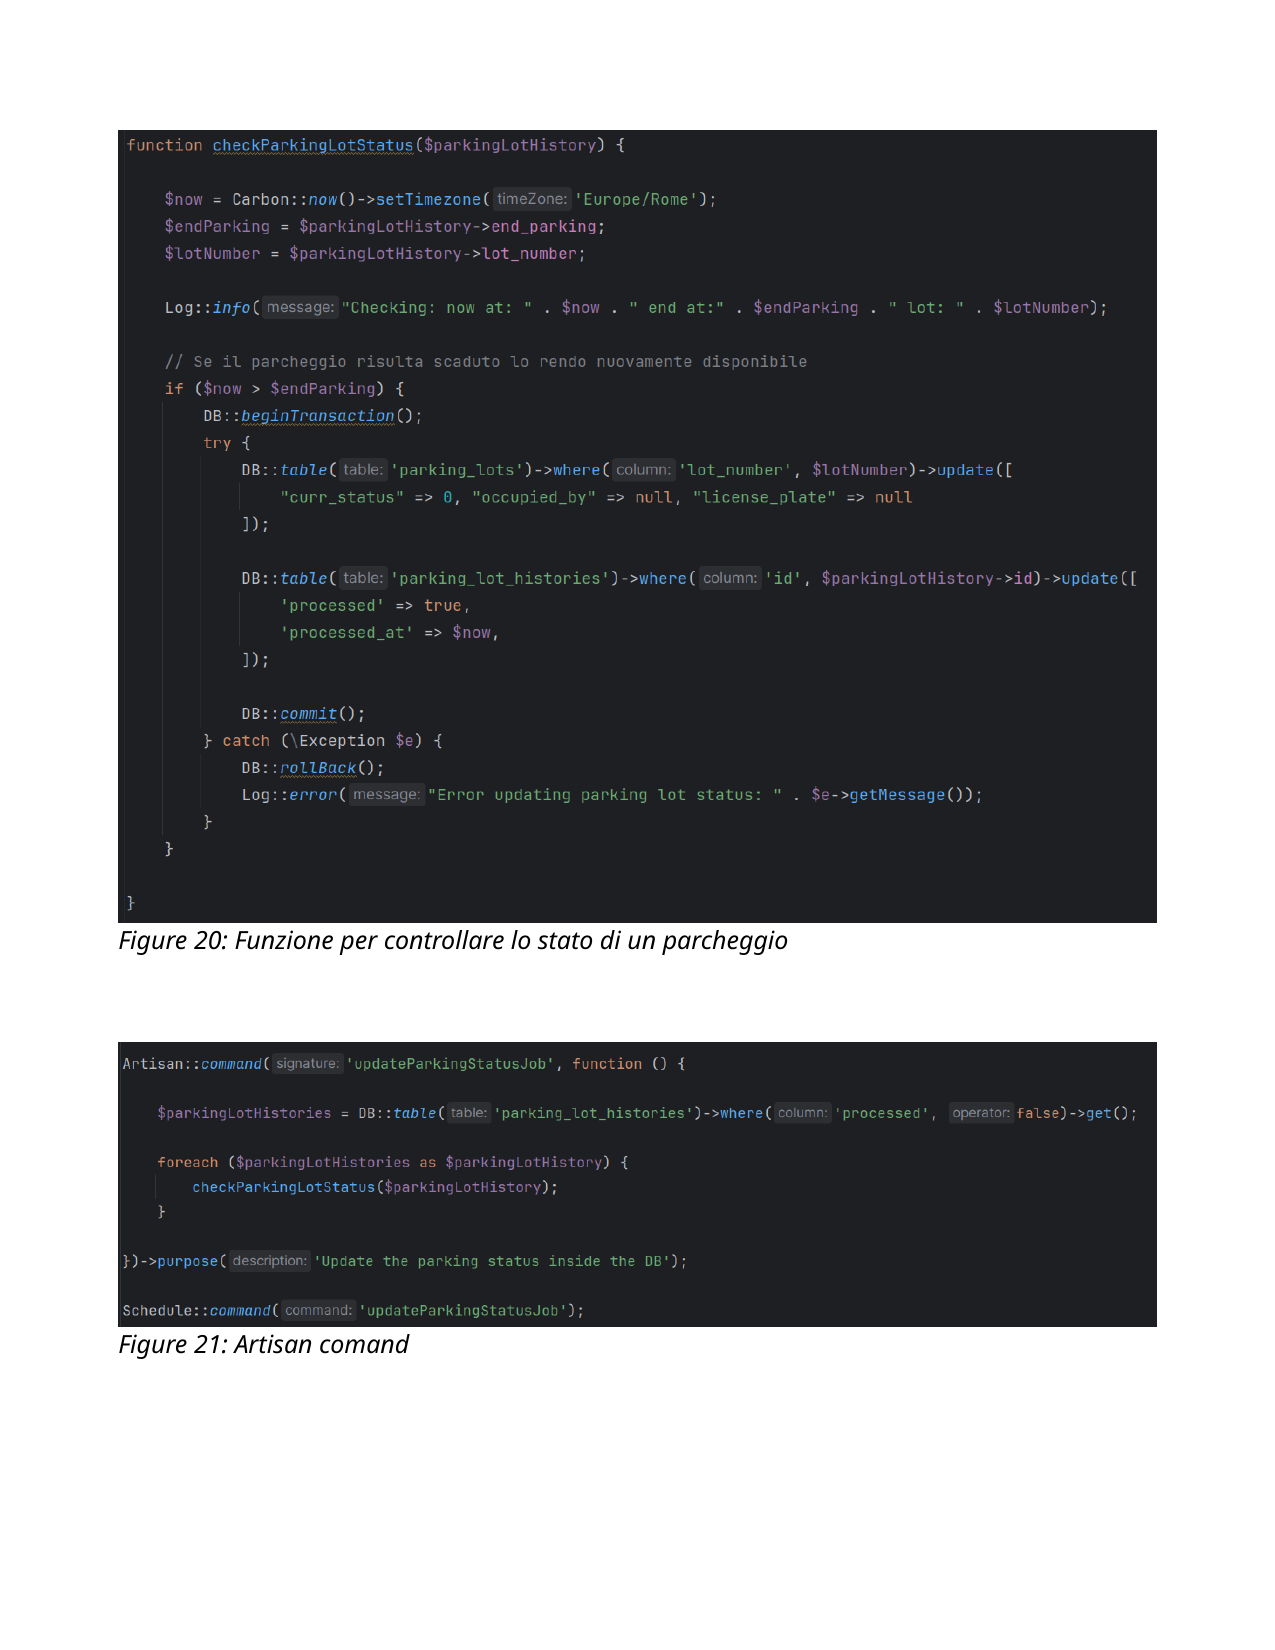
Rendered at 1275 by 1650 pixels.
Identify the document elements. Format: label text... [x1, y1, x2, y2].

picture [118, 1042, 1157, 1327]
text Figure 21: Artisan comand [118, 1327, 1157, 1361]
picture [118, 130, 1157, 923]
text Figure 20: Funzione per controllare lo stato di un parcheggio [118, 923, 1157, 957]
